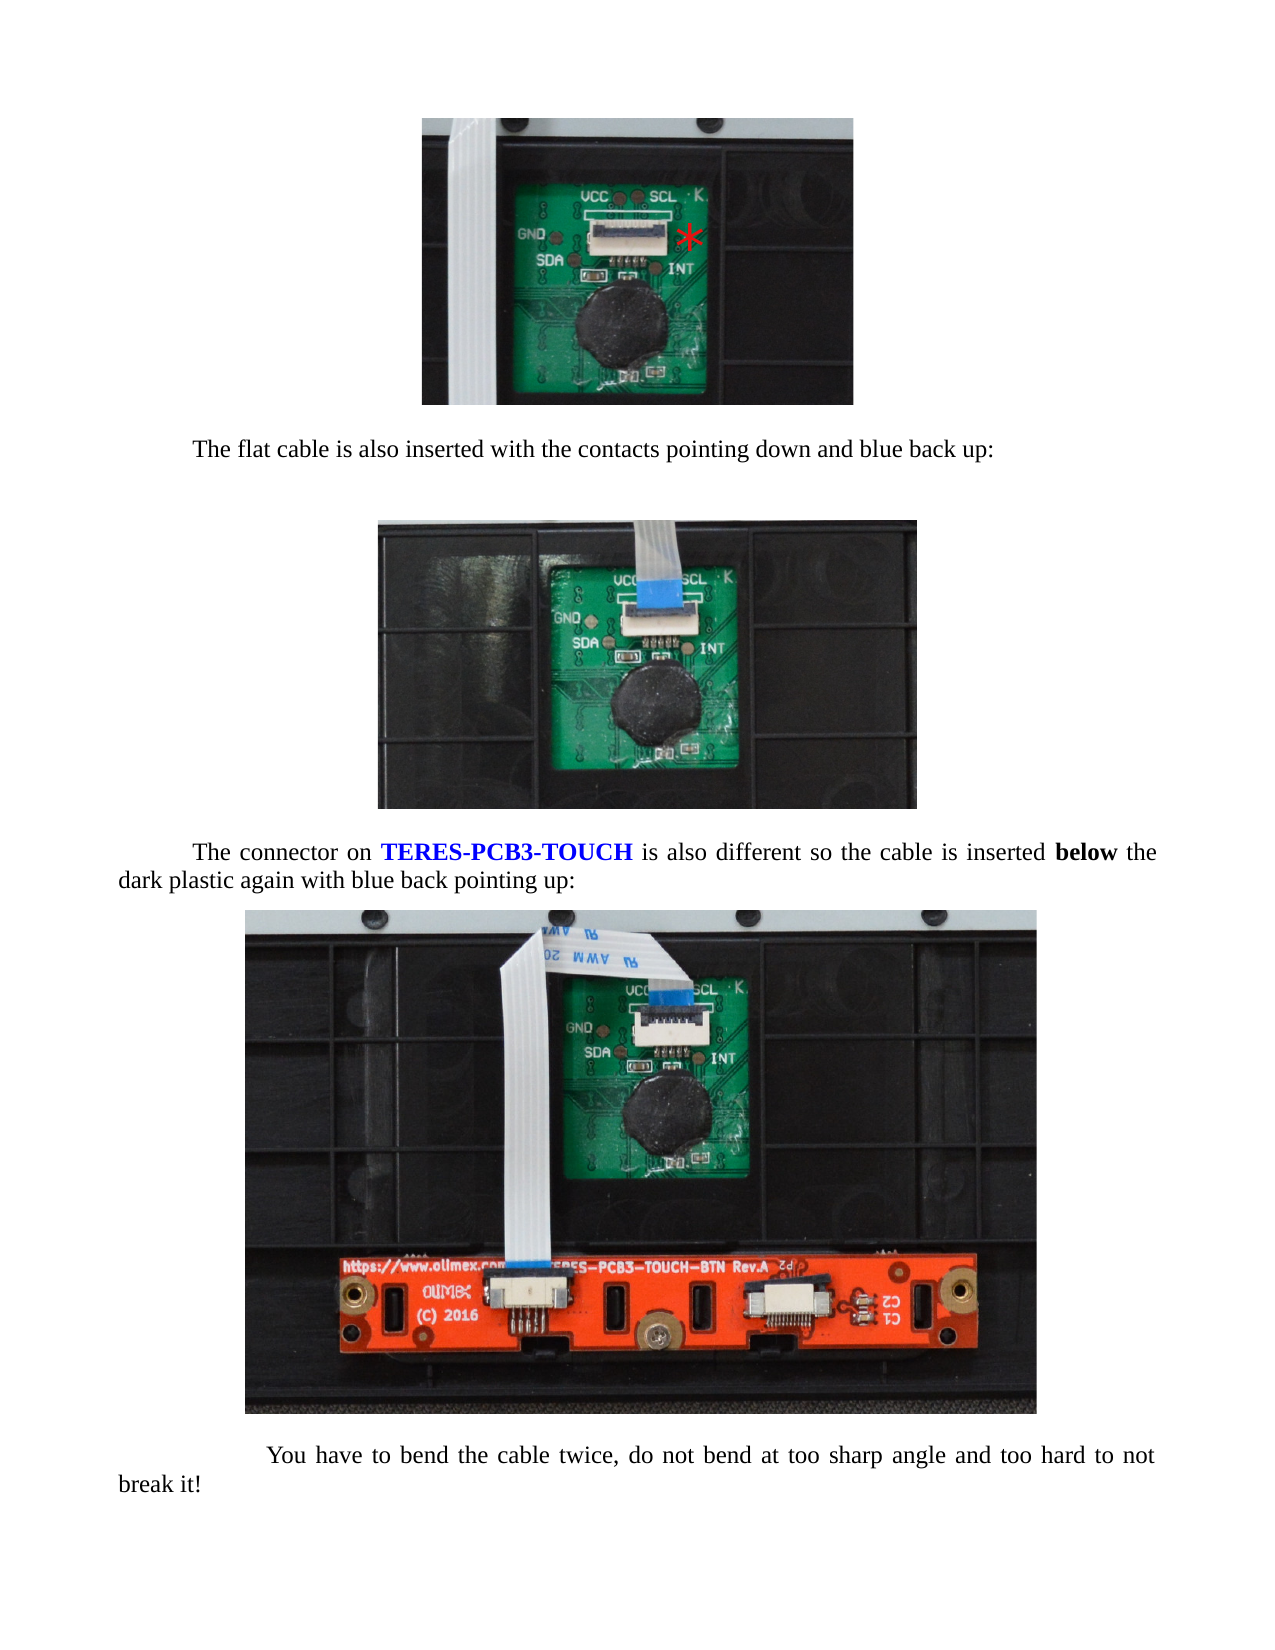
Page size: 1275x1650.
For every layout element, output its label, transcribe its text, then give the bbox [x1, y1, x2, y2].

picture [377, 520, 917, 809]
text The flat cable is also inserted with the contacts pointing down and blue back up: [118, 434, 1157, 463]
picture [245, 910, 1037, 1414]
picture [421, 118, 854, 405]
text You have to bend the cable twice, do not bend at too sharp angle and too hard to not break it! [118, 1441, 1157, 1498]
text The connector on TERES-PCB3-TOUCH is also different so the cable is inserted below the dark plastic again with blue back pointing up: [118, 837, 1157, 894]
